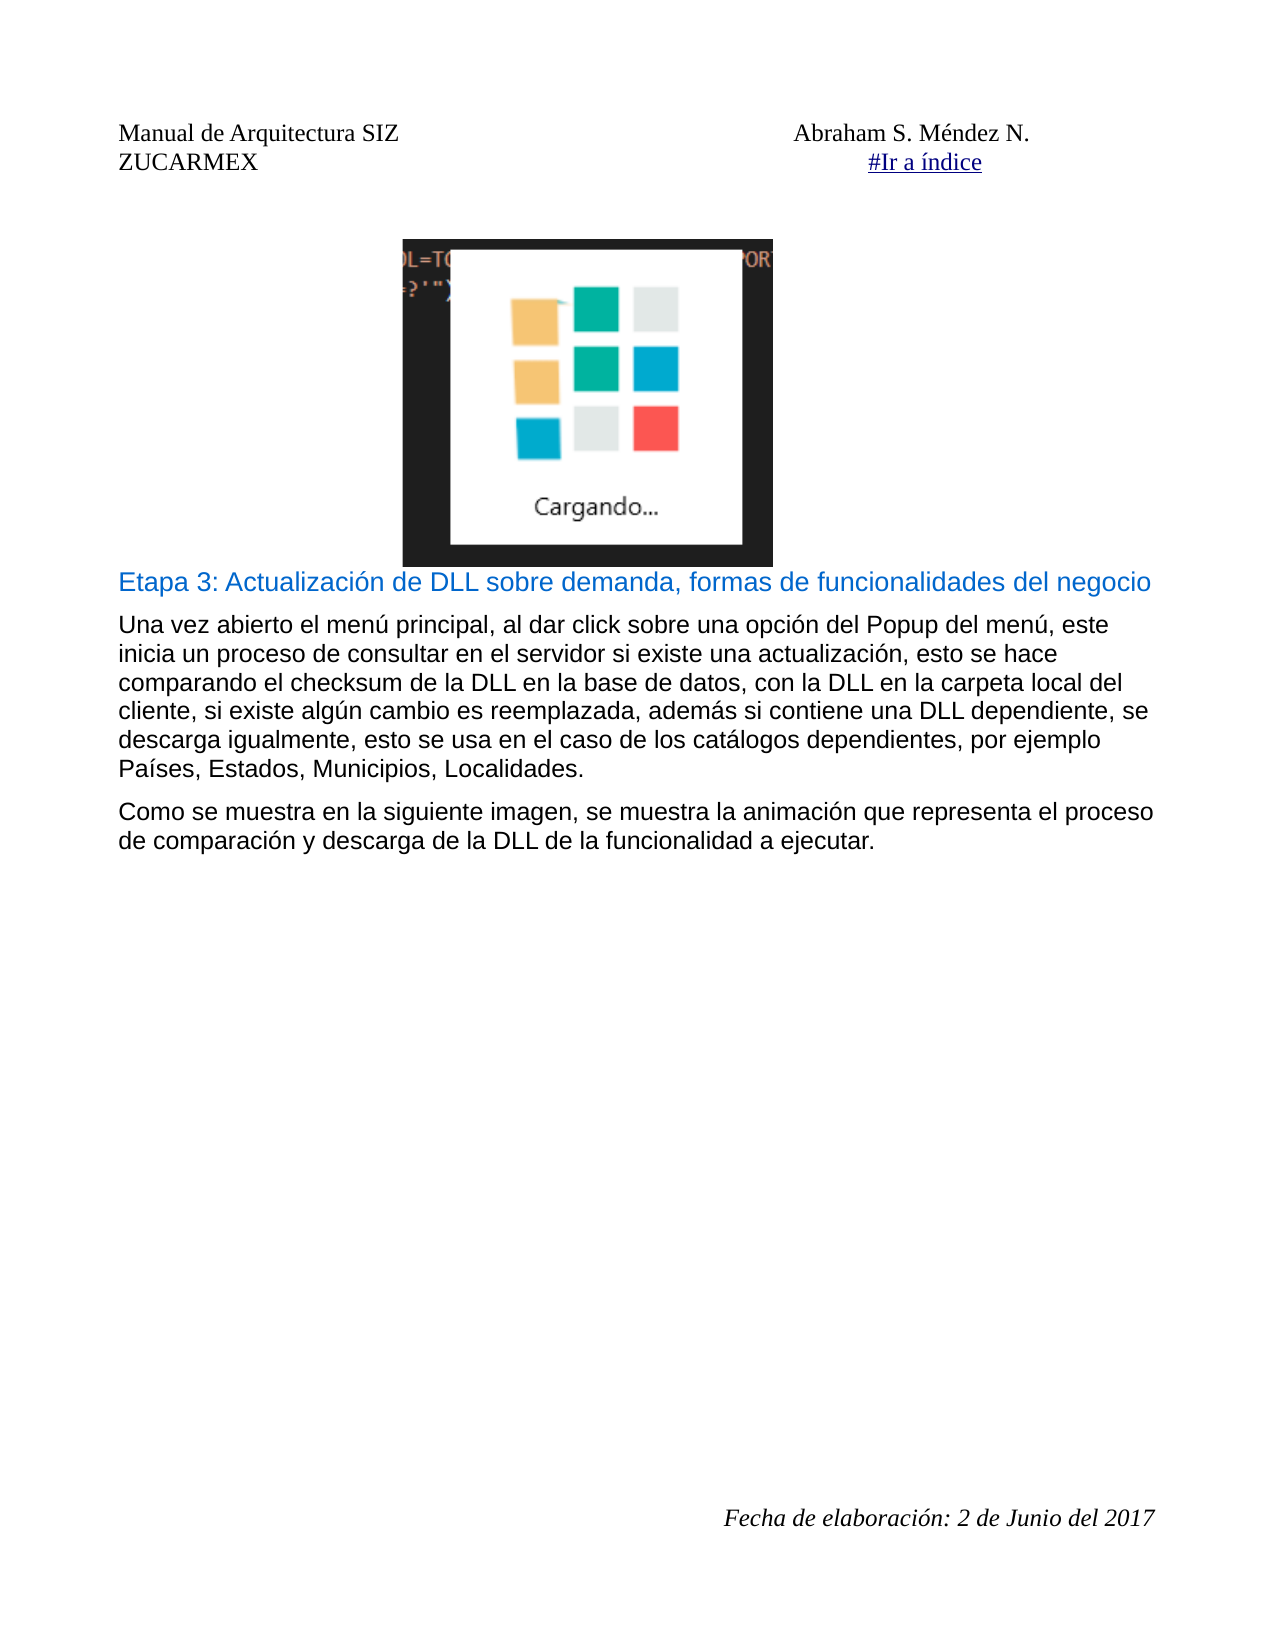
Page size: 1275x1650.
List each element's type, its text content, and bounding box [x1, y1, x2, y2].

text Una vez abierto el menú principal, al dar click sobre una opción del Popup del menú, este inicia un proceso de consultar en el servidor si existe una actualización, esto se hace comparando el checksum de la DLL en la base de datos, con la DLL en la carpeta local del cliente, si existe algún cambio es reemplazada, además si contiene una DLL dependiente, se descarga igualmente, esto se usa en el caso de los catálogos dependientes, por ejemplo Países, Estados, Municipios, Localidades. [118, 610, 1157, 783]
text Como se muestra en la siguiente imagen, se muestra la animación que representa el proceso de comparación y descarga de la DLL de la funcionalidad a ejecutar. [118, 797, 1157, 855]
picture [402, 239, 773, 567]
text Etapa 3: Actualización de DLL sobre demanda, formas de funcionalidades del negocio [118, 259, 1157, 598]
